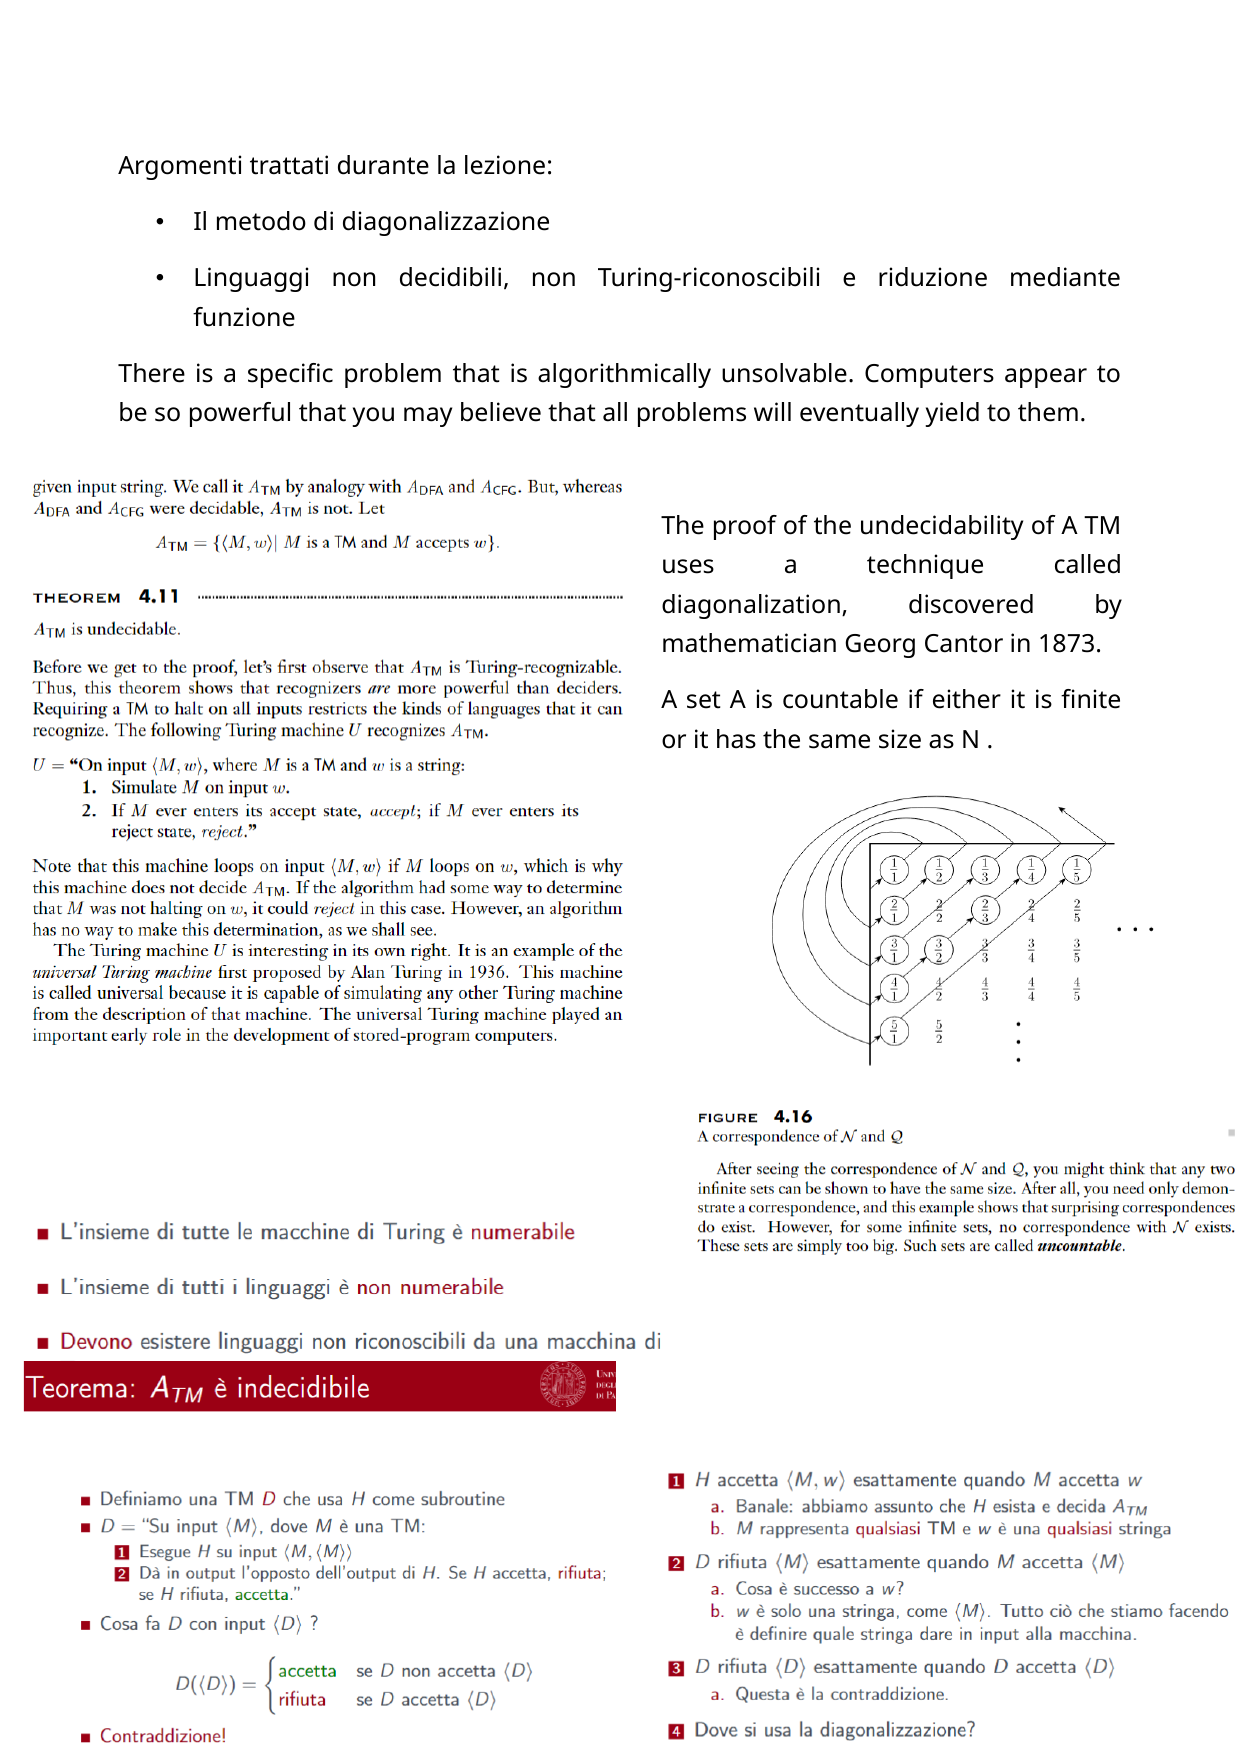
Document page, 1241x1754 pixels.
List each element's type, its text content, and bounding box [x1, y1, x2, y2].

picture [696, 774, 1240, 1255]
text Argomenti trattati durante la lezione: [118, 148, 1122, 182]
picture [25, 474, 662, 1048]
picture [23, 1207, 666, 1754]
picture [651, 1449, 1240, 1754]
text There is a specific problem that is algorithmically unsolvable. Computers appear to be so powerful that you may believe that all problems will eventually yield to them. [118, 356, 1122, 429]
text The proof of the undecidability of A TM uses a technique called diagonalization, discovered by mathematician Georg Cantor in 1873. [662, 507, 1122, 660]
text A set A is countable if either it is finite or it has the same size as N . [662, 682, 1122, 755]
list Linguaggi non decidibili, non Turing-riconoscibili e riduzione mediante funzione [156, 260, 1122, 333]
list Il metodo di diagonalizzazione [156, 204, 1122, 238]
